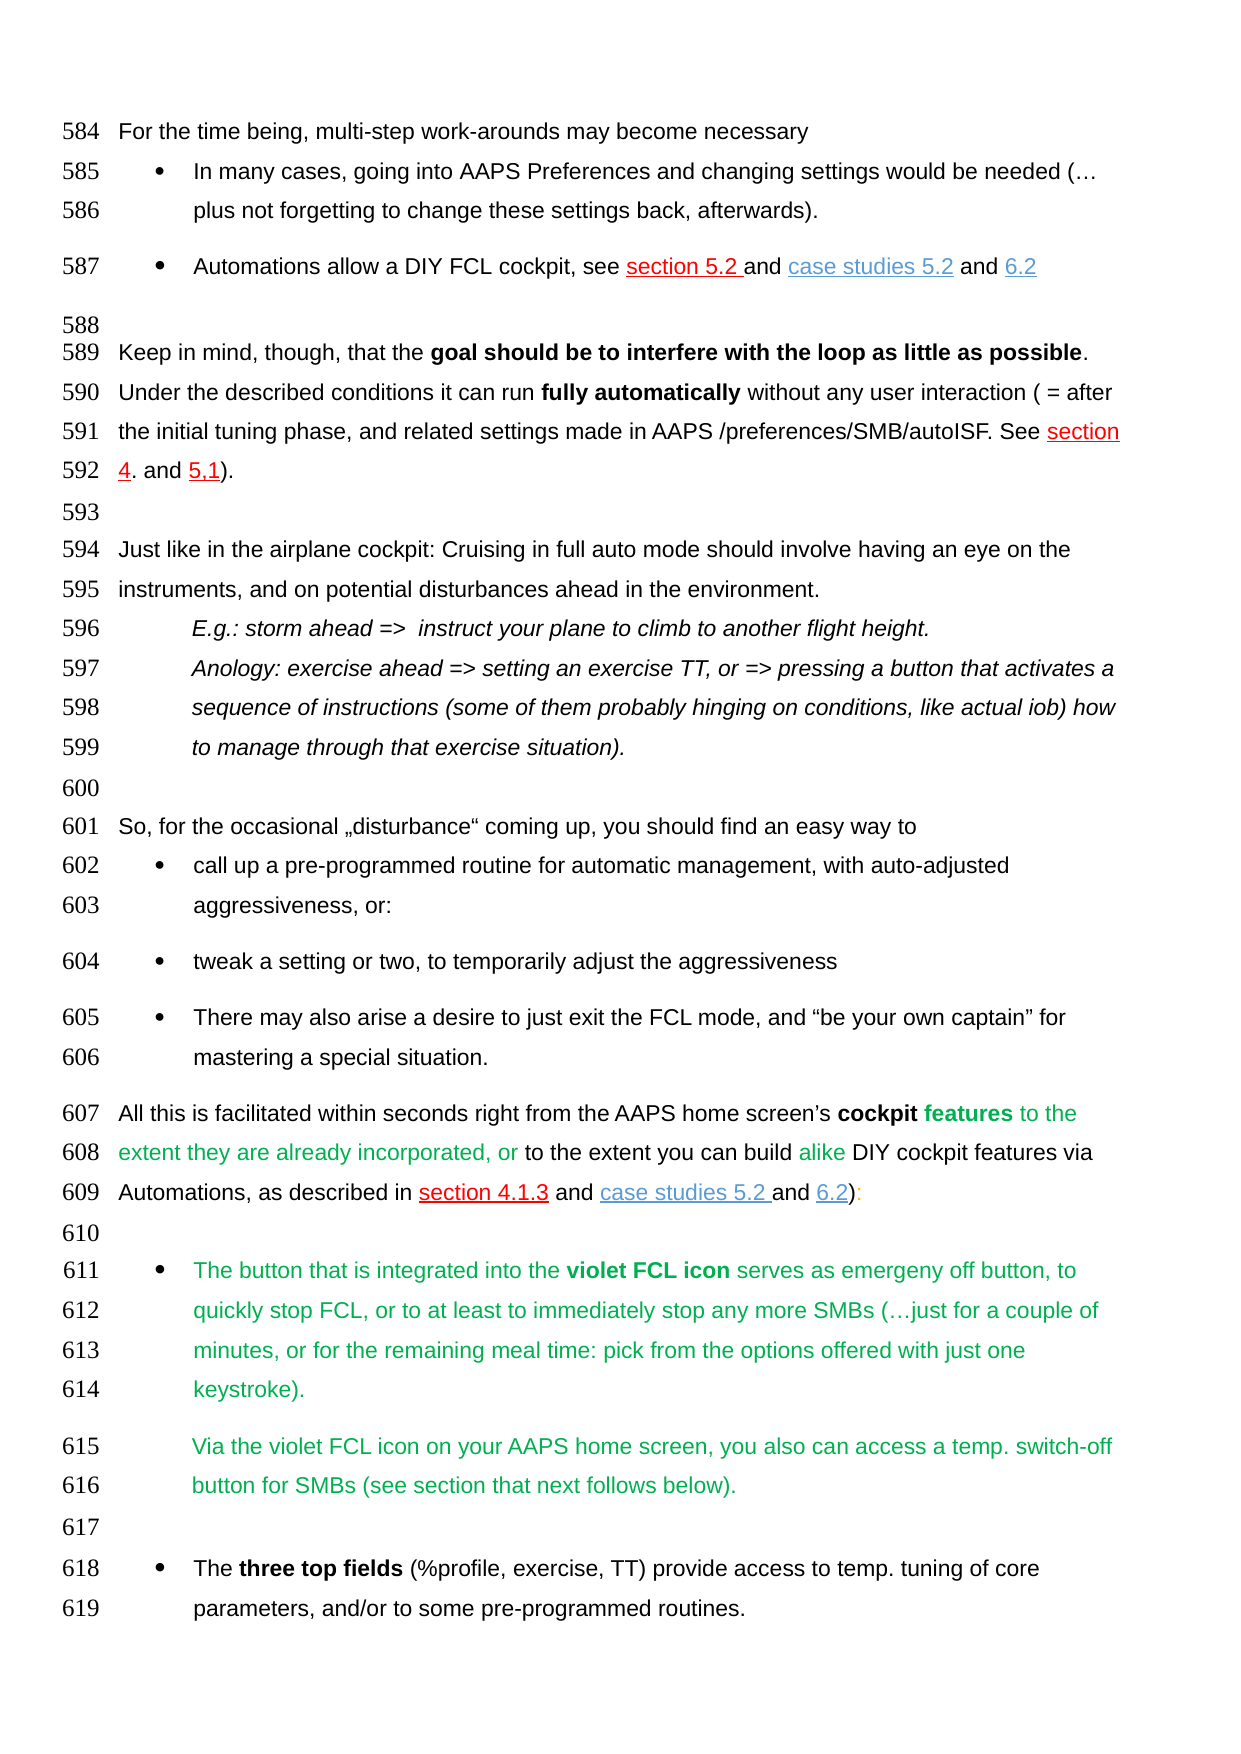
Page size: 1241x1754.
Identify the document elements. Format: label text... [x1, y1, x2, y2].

text Via the violet FCL icon on your AAPS home screen, you also can access a temp. switch-off button for SMBs (see section that next follows below). [192, 1433, 1122, 1498]
text So, for the occasional „disturbance“ coming up, you should find an easy way to [118, 813, 1122, 839]
text All this is facilitated within seconds right from the AAPS home screen’s cockpit features to the extent they are already incorporated, or to the extent you can build alike DIY cockpit features via Automations, as described in section 4.1.3 and case studies 5.2 and 6.2): [118, 1099, 1122, 1205]
text E.g.: storm ahead => instruct your plane to climb to another flight height. [192, 615, 1122, 642]
list There may also arise a desire to just exit the FCL mode, and “be your own captain” for mastering a special situation. [156, 1004, 1122, 1070]
text Anology: exercise ahead => setting an exercise TT, or => pressing a button that activates a sequence of instructions (some of them probably hinging on conditions, like actual iob) how to manage through that exercise situation). [192, 655, 1122, 760]
list The button that is integrated into the violet FCL icon serves as emergeny off button, to quickly stop FCL, or to at least to immediately stop any more SMBs (…just for a couple of minutes, or for the remaining meal time: pick from the options offered with just one keystroke). [156, 1257, 1122, 1403]
text Just like in the airplane cockpit: Cruising in full auto mode should involve having an eye on the instruments, and on potential disturbances ahead in the environment. [118, 536, 1122, 602]
text Keep in mind, though, that the goal should be to interfere with the loop as little as possible. Under the described conditions it can run fully automatically without any user interaction ( = after the initial tuning phase, and related settings made in AAPS /preferences/SMB/autoISF. See section 4. and 5,1). [118, 339, 1122, 484]
list In many cases, going into AAPS Preferences and changing settings would be needed (…plus not forgetting to change these settings back, afterwards). [156, 158, 1122, 223]
list The three top fields (%profile, exercise, TT) provide access to temp. tuning of core parameters, and/or to some pre-programmed routines. [156, 1555, 1122, 1621]
list call up a pre-programmed routine for automatic management, with auto-adjusted aggressiveness, or: [156, 852, 1122, 918]
list Automations allow a DIY FCL cockpit, see section 5.2 and case studies 5.2 and 6.2 [156, 253, 1122, 280]
list tweak a setting or two, to temporarily adjust the aggressiveness [156, 948, 1122, 974]
text For the time being, multi-step work-arounds may become necessary [118, 118, 1122, 144]
